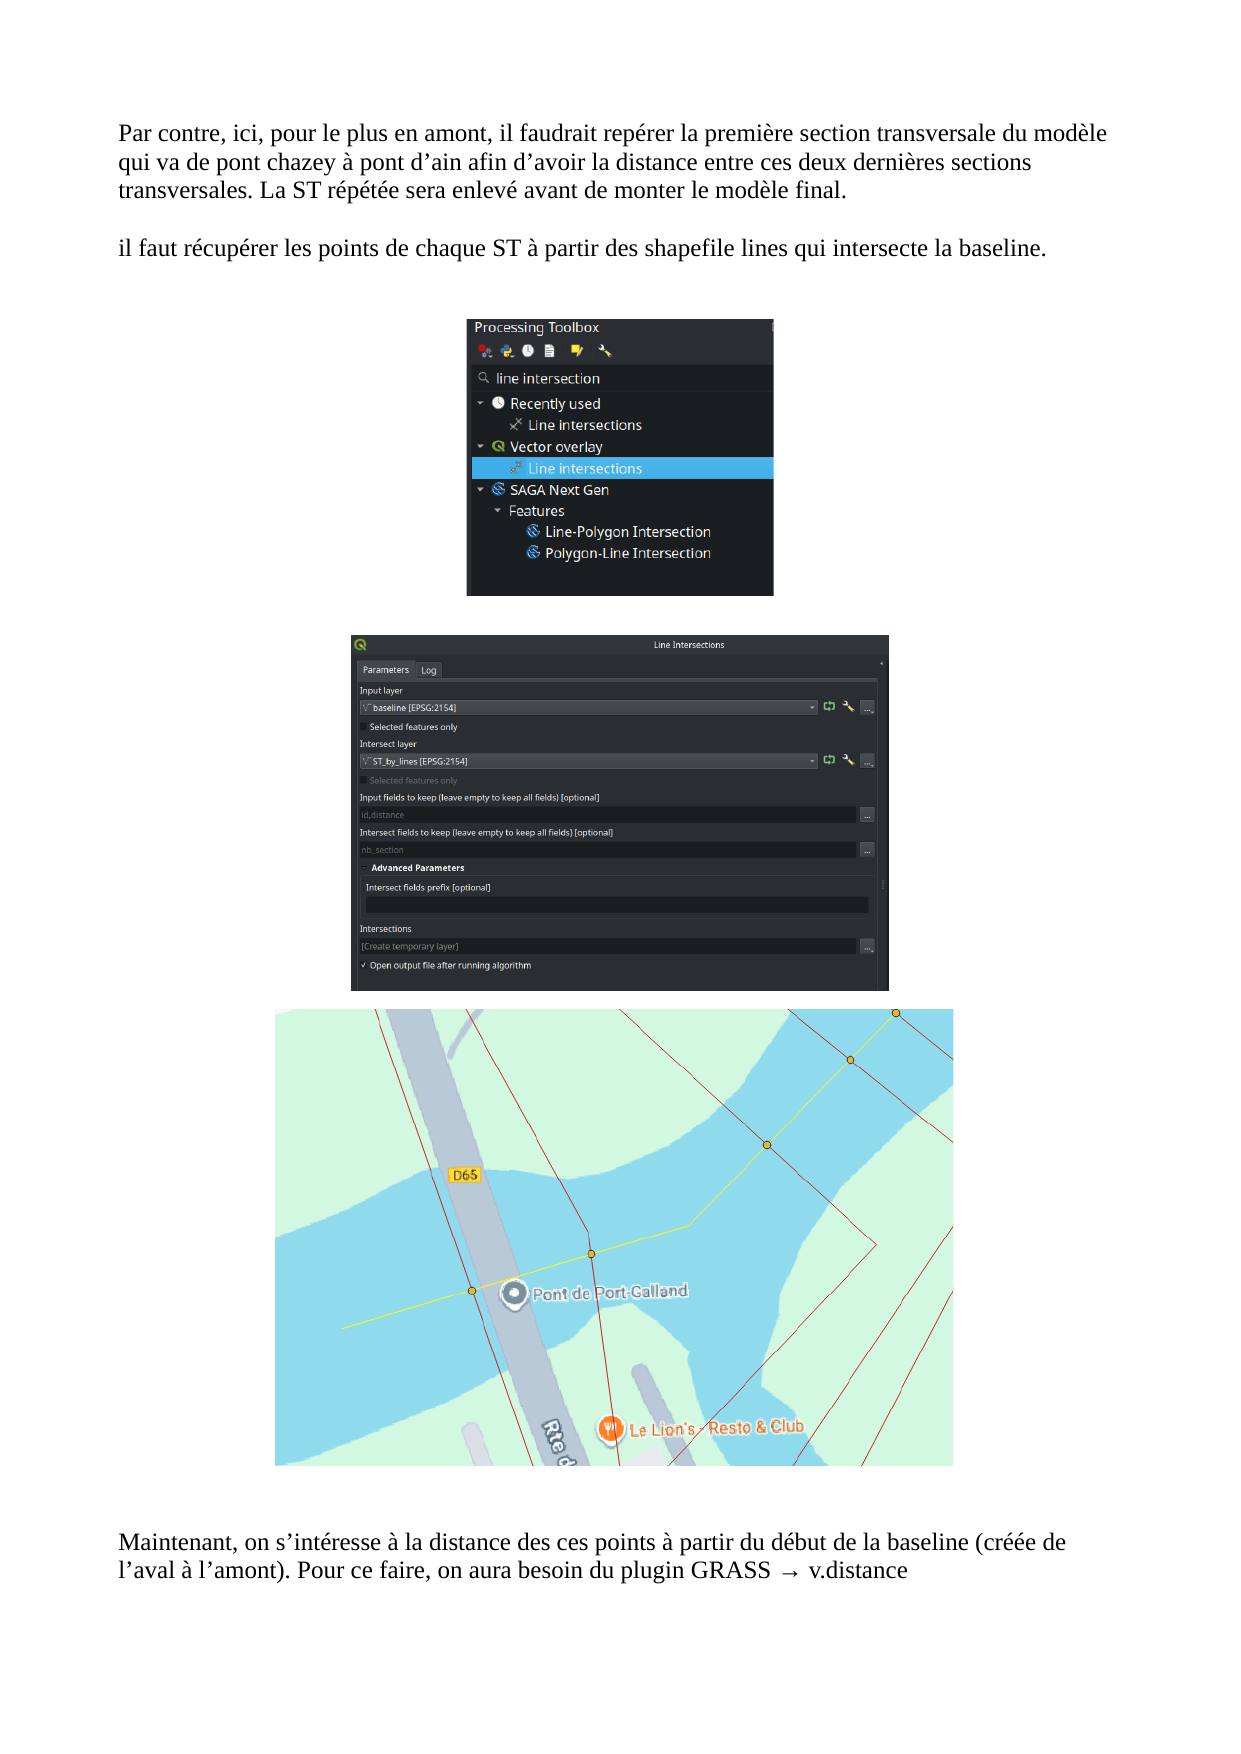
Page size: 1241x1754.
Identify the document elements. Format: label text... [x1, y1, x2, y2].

text il faut récupérer les points de chaque ST à partir des shapefile lines qui intersecte la baseline. [118, 233, 1122, 262]
picture [351, 635, 889, 991]
text Maintenant, on s’intéresse à la distance des ces points à partir du début de la baseline (créée de l’aval à l’amont). Pour ce faire, on aura besoin du plugin GRASS → v.distance [118, 1527, 1122, 1584]
picture [275, 1009, 954, 1466]
text Par contre, ici, pour le plus en amont, il faudrait repérer la première section transversale du modèle qui va de pont chazey à pont d’ain afin d’avoir la distance entre ces deux dernières sections transversales. La ST répétée sera enlevé avant de monter le modèle final. [118, 118, 1122, 204]
picture [466, 319, 774, 596]
